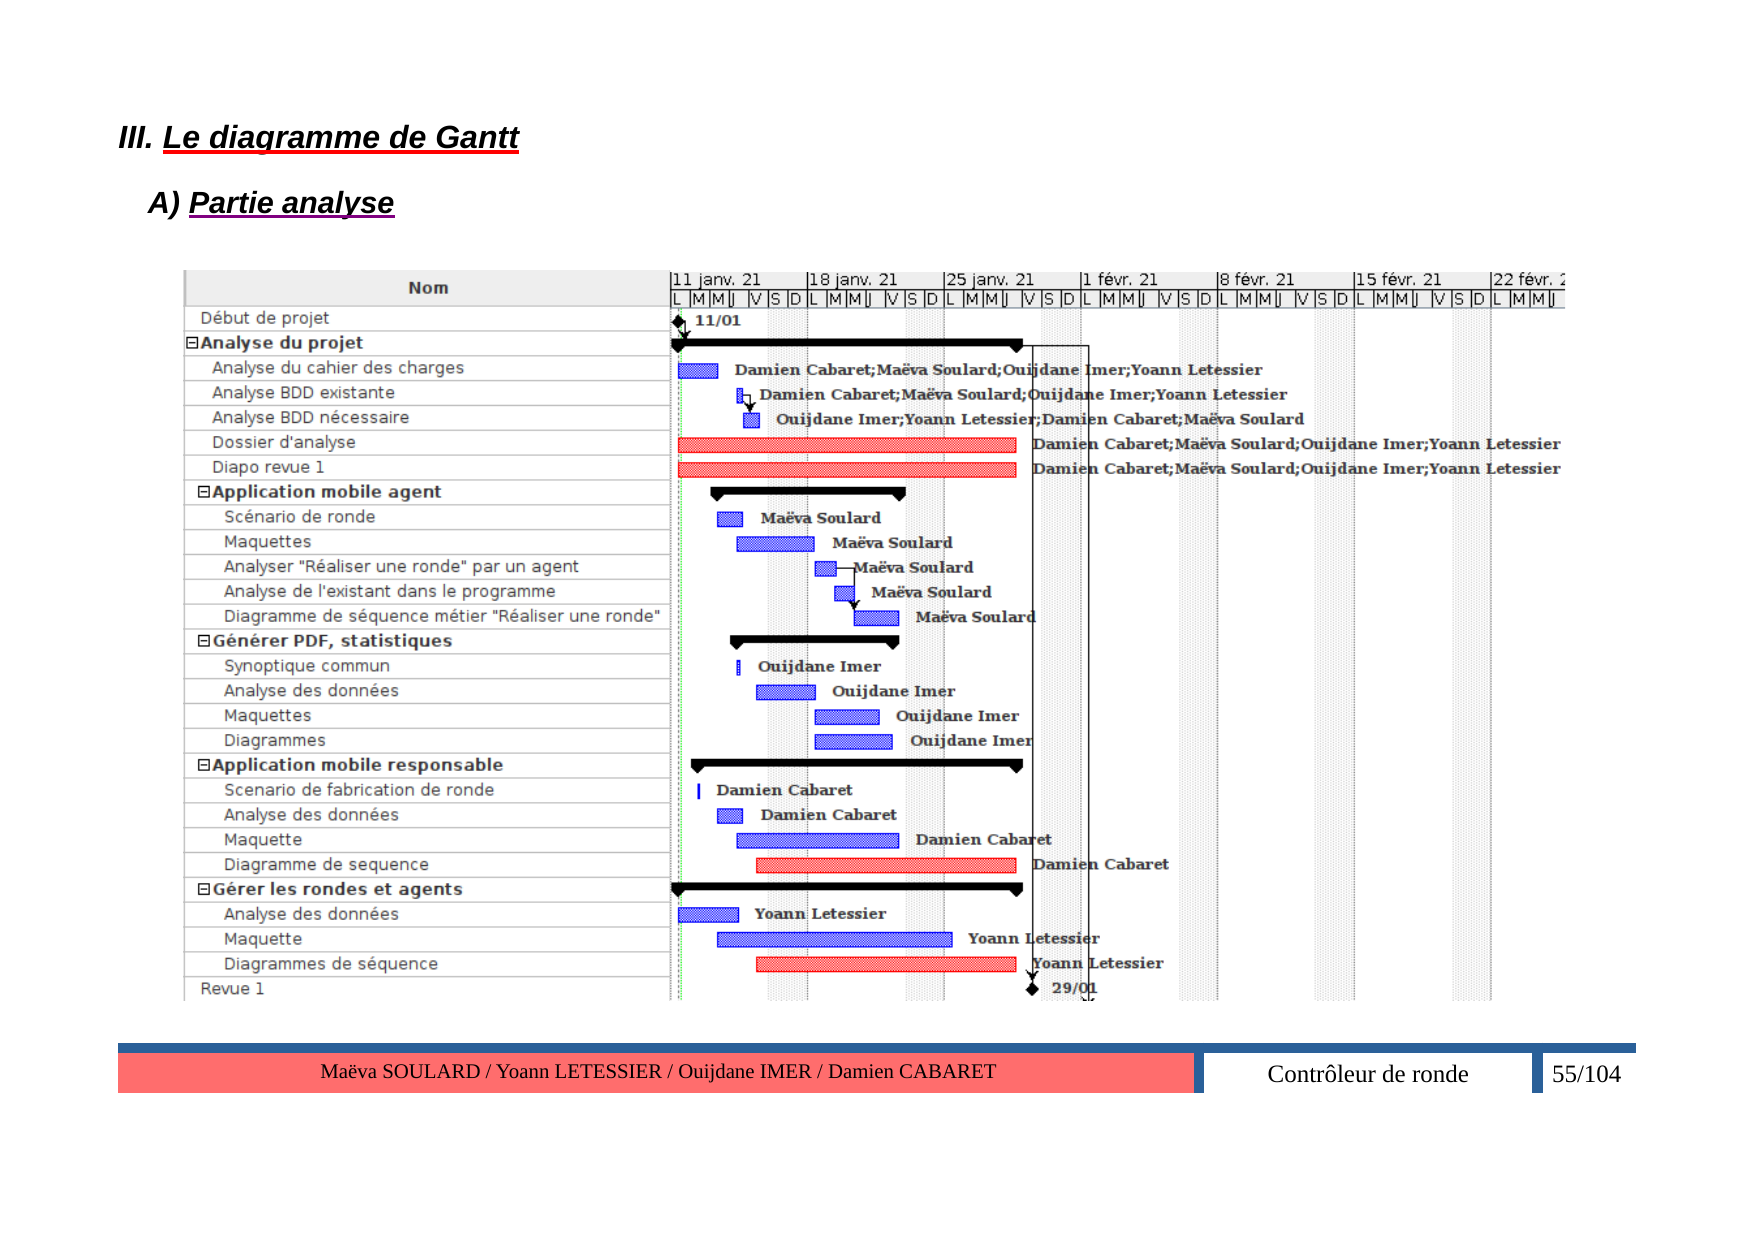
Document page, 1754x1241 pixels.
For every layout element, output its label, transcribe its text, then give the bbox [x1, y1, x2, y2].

picture [670, 272, 1566, 1001]
subtitle Partie analyse [118, 184, 1636, 220]
picture [183, 270, 261, 1001]
subtitle Le diagramme de Gantt [118, 118, 1636, 155]
